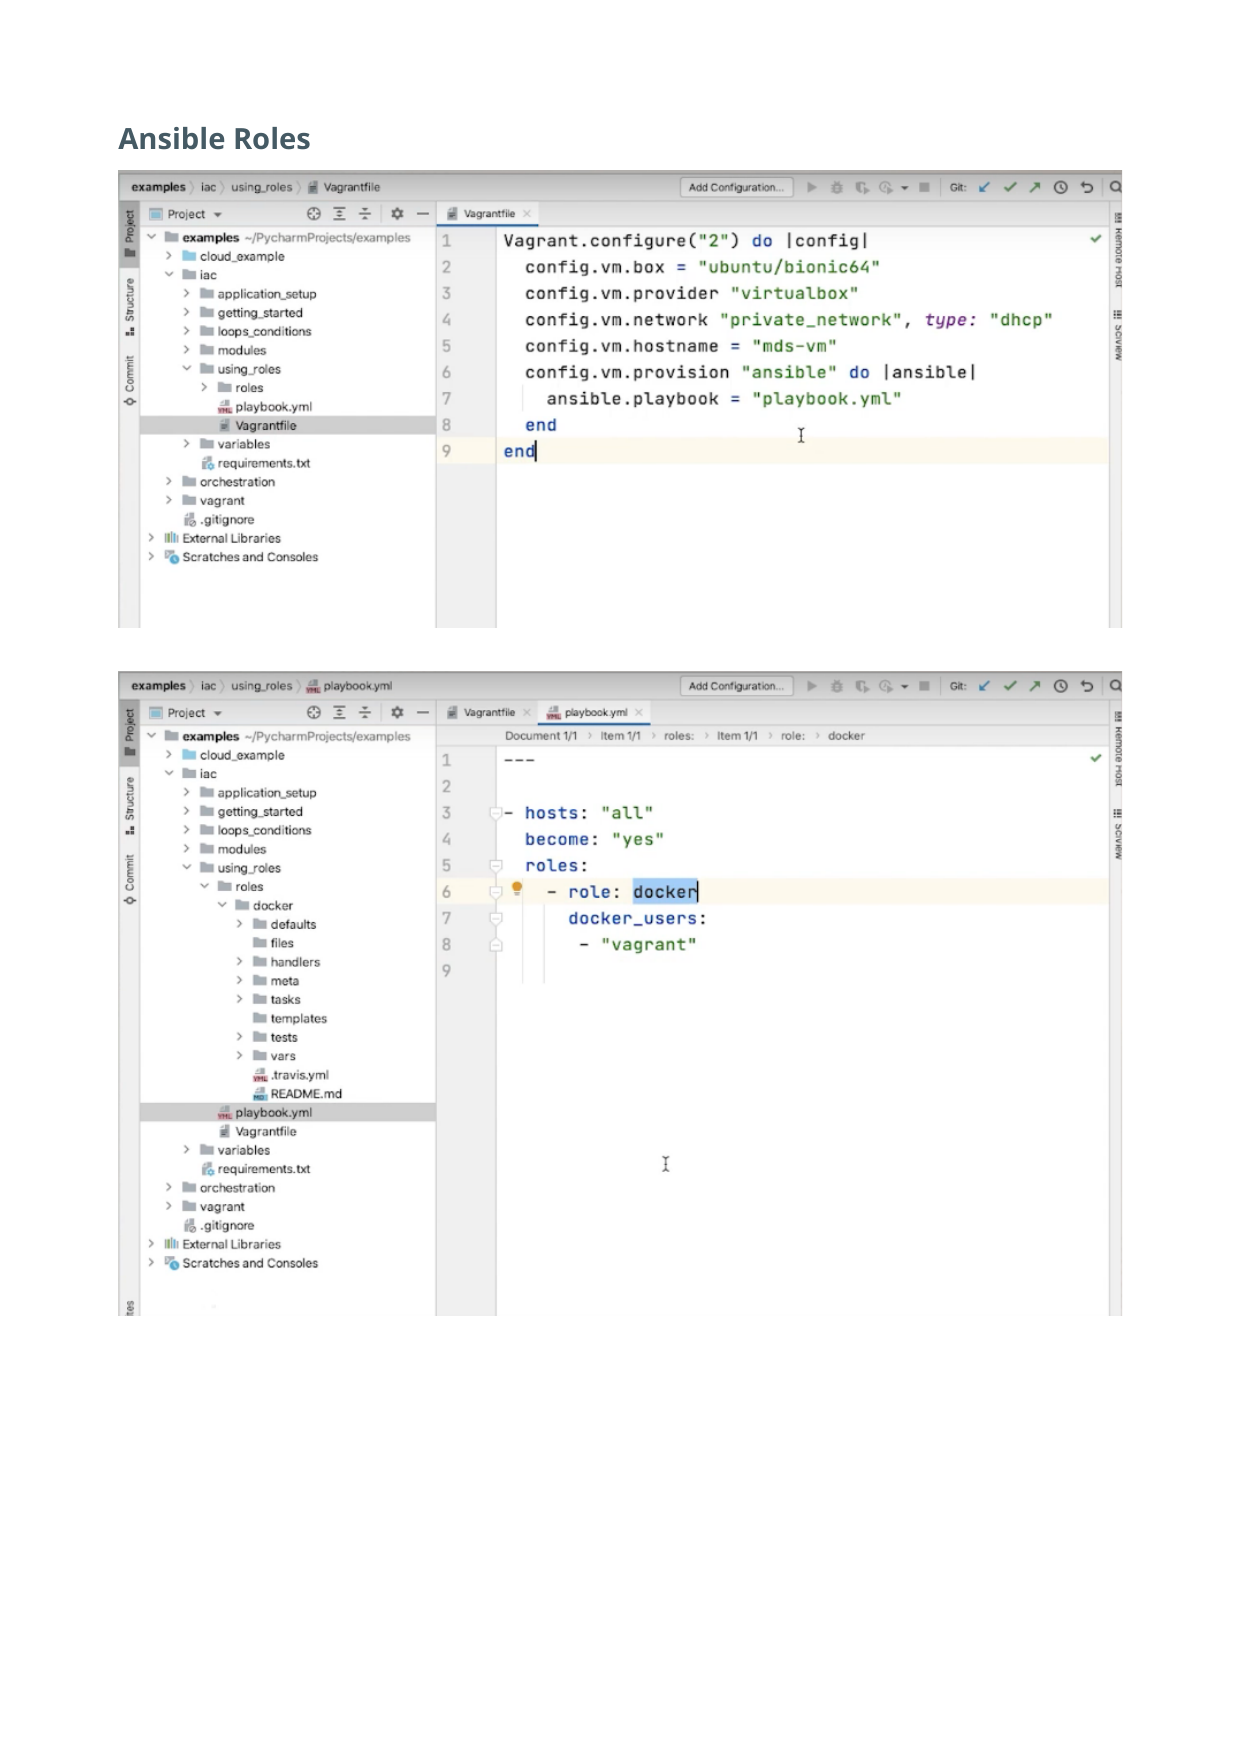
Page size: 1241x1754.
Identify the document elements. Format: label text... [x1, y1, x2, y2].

picture [118, 170, 1123, 628]
picture [118, 671, 1123, 1316]
subtitle Ansible Roles [118, 118, 1122, 158]
